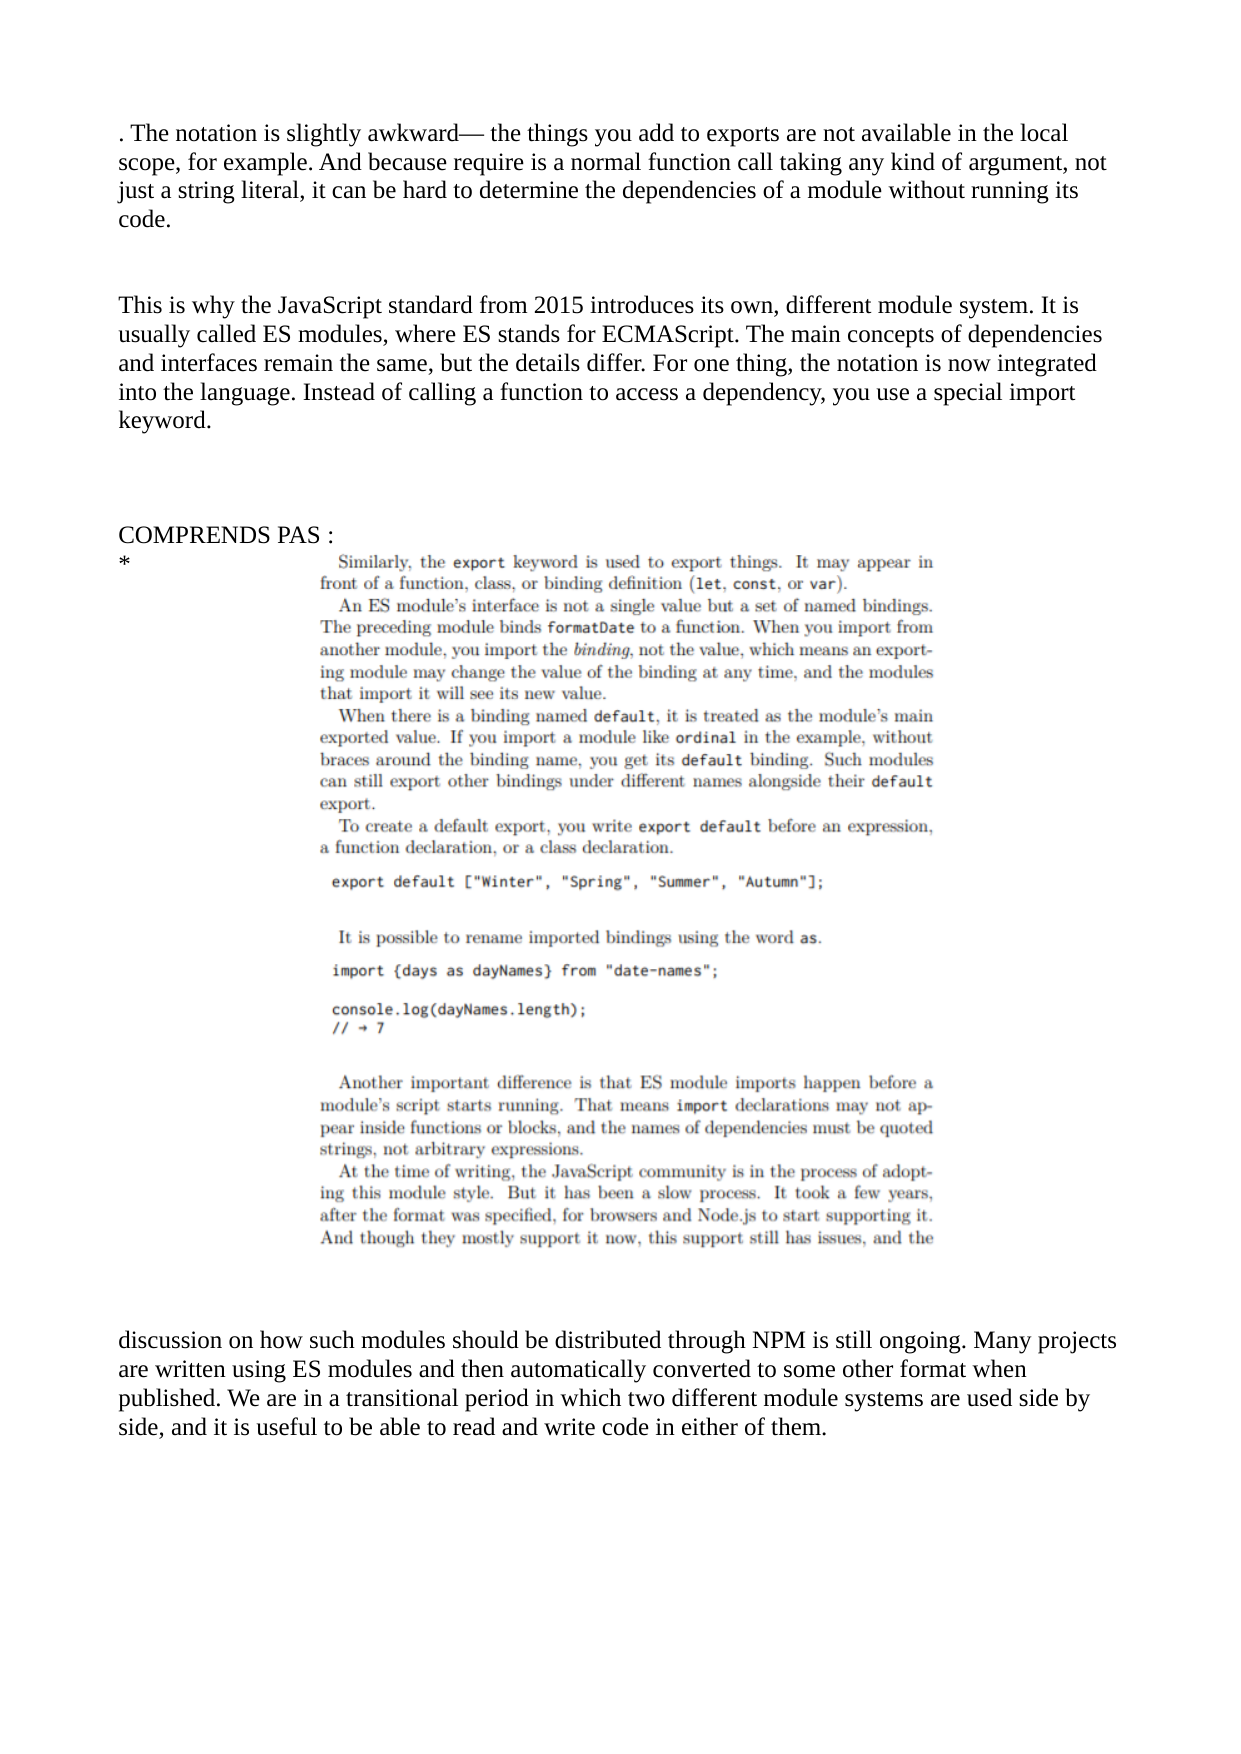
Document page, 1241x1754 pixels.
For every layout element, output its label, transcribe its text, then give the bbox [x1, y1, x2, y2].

text discussion on how such modules should be distributed through NPM is still ongoing. Many projects are written using ES modules and then automatically converted to some other format when published. We are in a transitional period in which two different module systems are used side by side, and it is useful to be able to read and write code in either of them. [118, 1326, 1122, 1441]
text . The notation is slightly awkward— the things you add to exports are not available in the local scope, for example. And because require is a normal function call taking any kind of argument, not just a string literal, it can be hard to determine the dependencies of a module without running its code. [118, 118, 1122, 233]
text This is why the JavaScript standard from 2015 introduces its own, different module system. It is usually called ES modules, where ES stands for ECMAScript. The main concepts of dependencies and interfaces remain the same, but the details differ. For one thing, the notation is now integrated into the language. Instead of calling a function to access a dependency, you use a special import keyword. [118, 291, 1122, 434]
text [942, 549, 1122, 578]
picture [298, 549, 942, 1262]
text * [118, 549, 298, 578]
text COMPRENDS PAS : [118, 521, 1122, 549]
